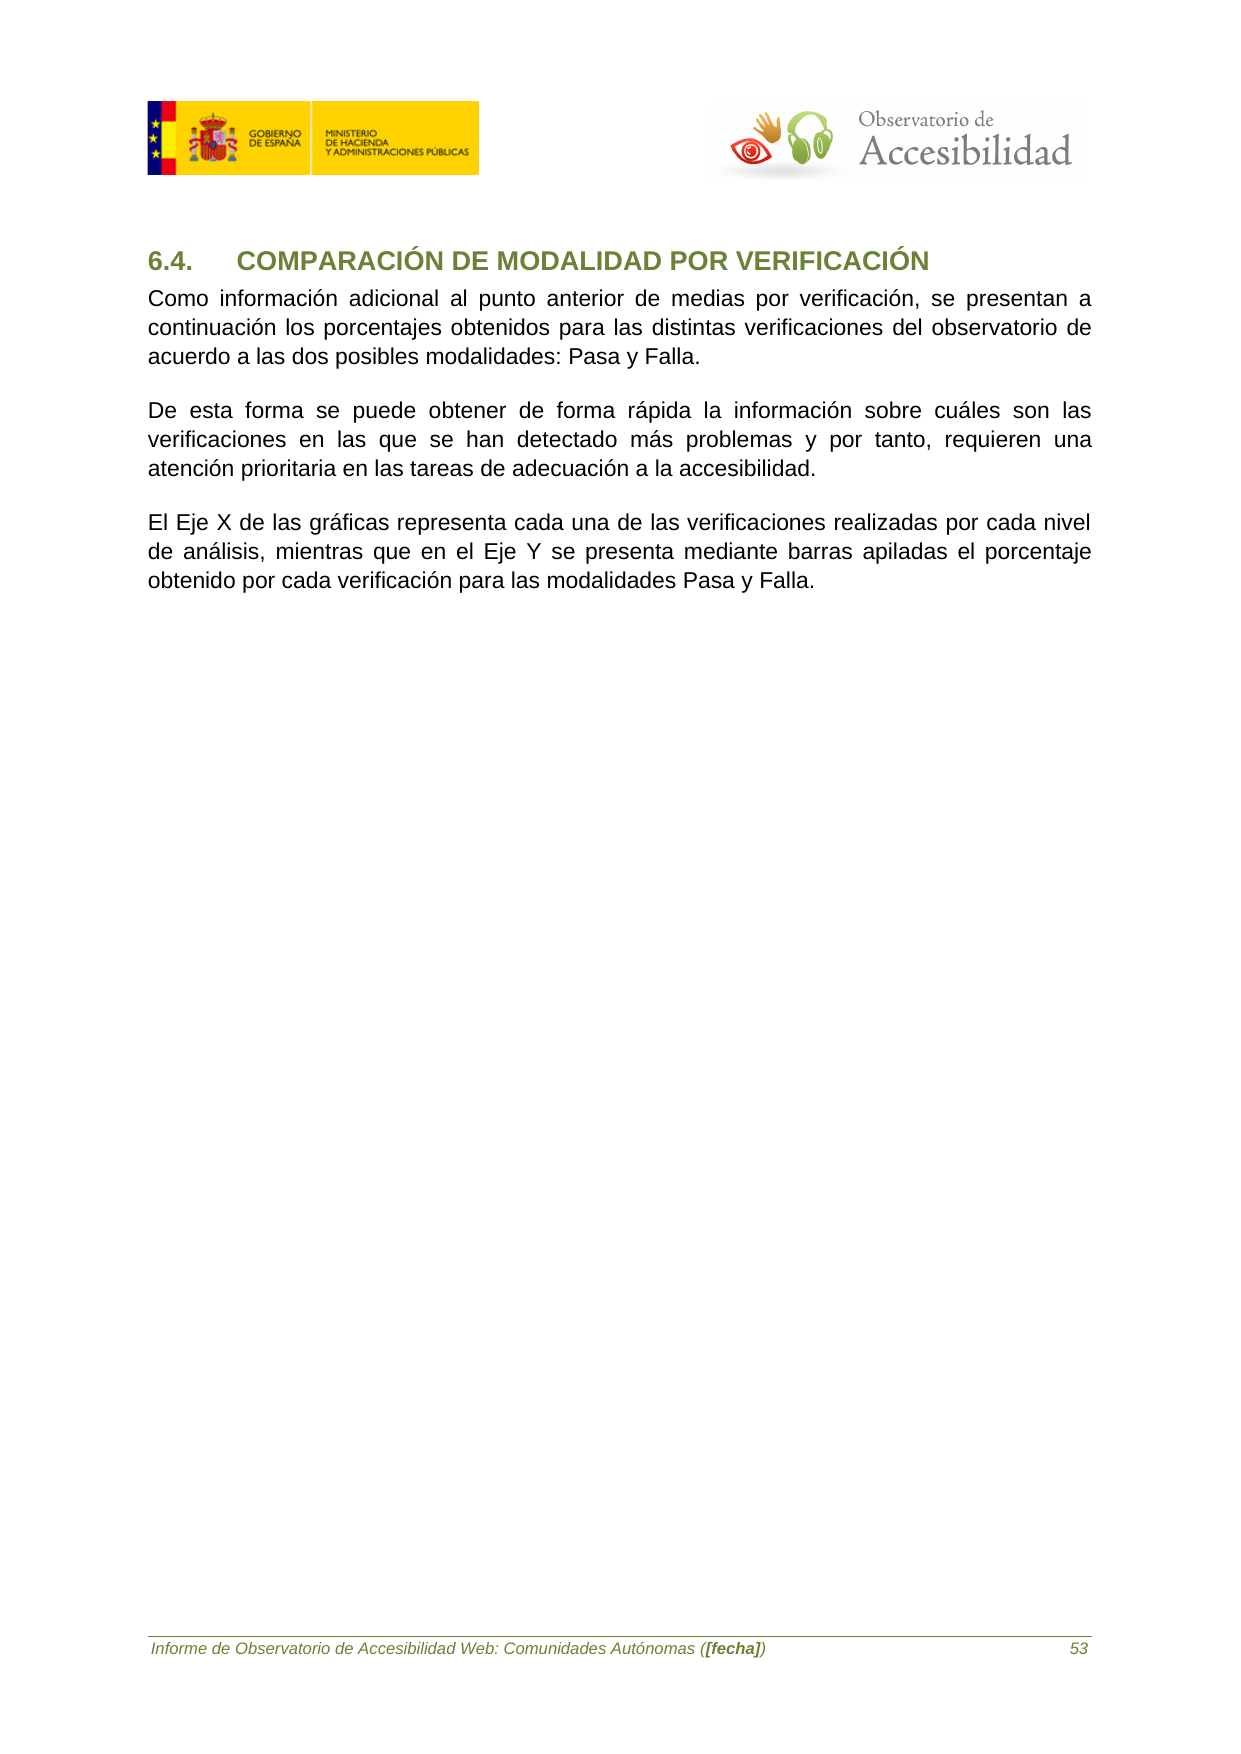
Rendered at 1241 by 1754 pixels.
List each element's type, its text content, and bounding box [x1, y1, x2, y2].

text De esta forma se puede obtener de forma rápida la información sobre cuáles son las verificaciones en las que se han detectado más problemas y por tanto, requieren una atención prioritaria en las tareas de adecuación a la accesibilidad. [148, 397, 1092, 481]
text El Eje X de las gráficas representa cada una de las verificaciones realizadas por cada nivel de análisis, mientras que en el Eje Y se presenta mediante barras apiladas el porcentaje obtenido por cada verificación para las modalidades Pasa y Falla. [148, 509, 1092, 593]
subtitle Comparación de Modalidad por Verificación [148, 245, 1092, 276]
picture [147, 101, 479, 175]
text Como información adicional al punto anterior de medias por verificación, se presentan a continuación los porcentajes obtenidos para las distintas verificaciones del observatorio de acuerdo a las dos posibles modalidades: Pasa y Falla. [148, 285, 1092, 369]
picture [710, 102, 1086, 185]
